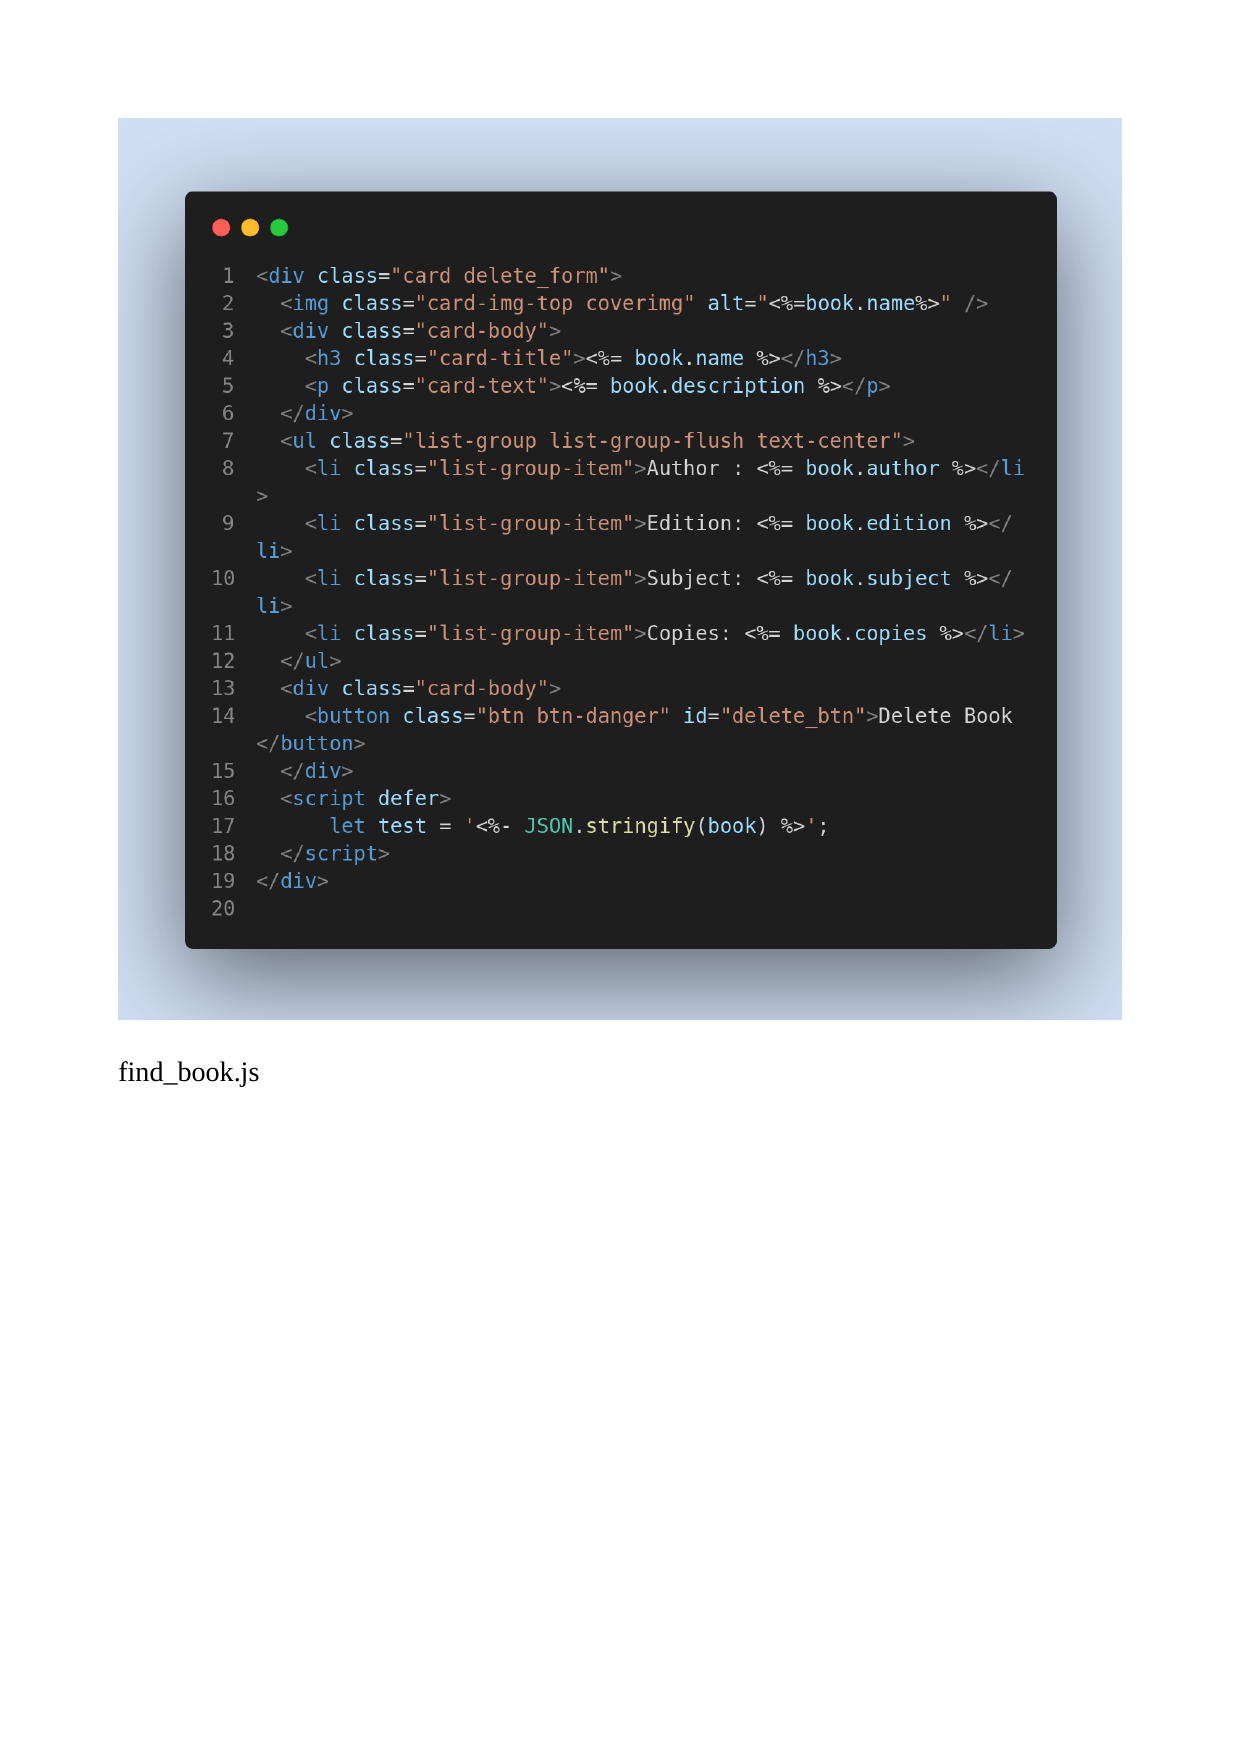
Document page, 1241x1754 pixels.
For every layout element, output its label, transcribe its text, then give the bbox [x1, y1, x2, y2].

text find_book.js [118, 1055, 1122, 1088]
picture [118, 118, 1123, 1020]
